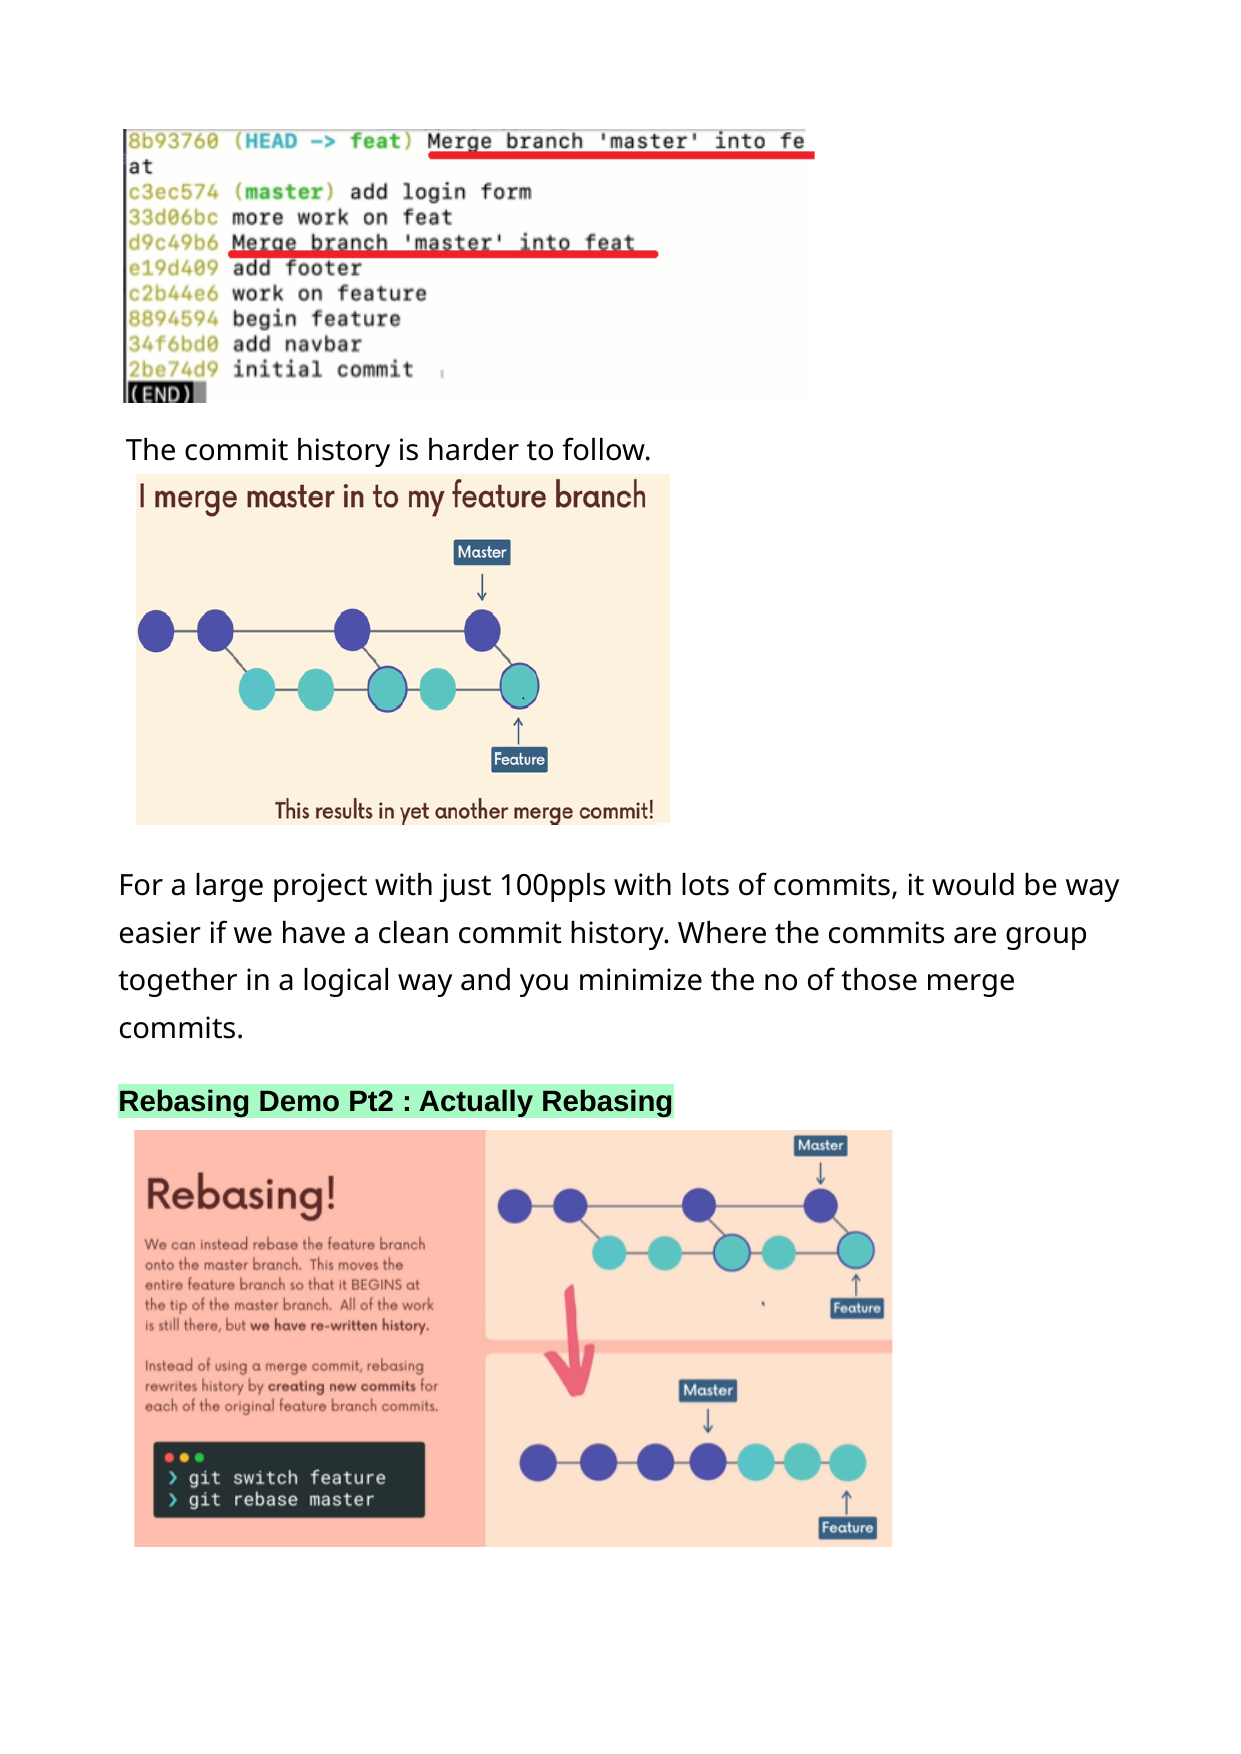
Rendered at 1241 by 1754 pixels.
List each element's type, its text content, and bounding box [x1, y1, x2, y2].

picture [134, 1130, 893, 1547]
picture [135, 474, 670, 825]
picture [122, 129, 815, 403]
text The commit history is harder to follow. [118, 429, 1122, 469]
text For a large project with just 100ppls with lots of commits, it would be way easier if we have a clean commit history. Where the commits are group together in a logical way and you minimize the no of those merge commits. [118, 864, 1122, 1047]
subtitle Rebasing Demo Pt2 : Actually Rebasing [674, 1084, 1122, 1118]
